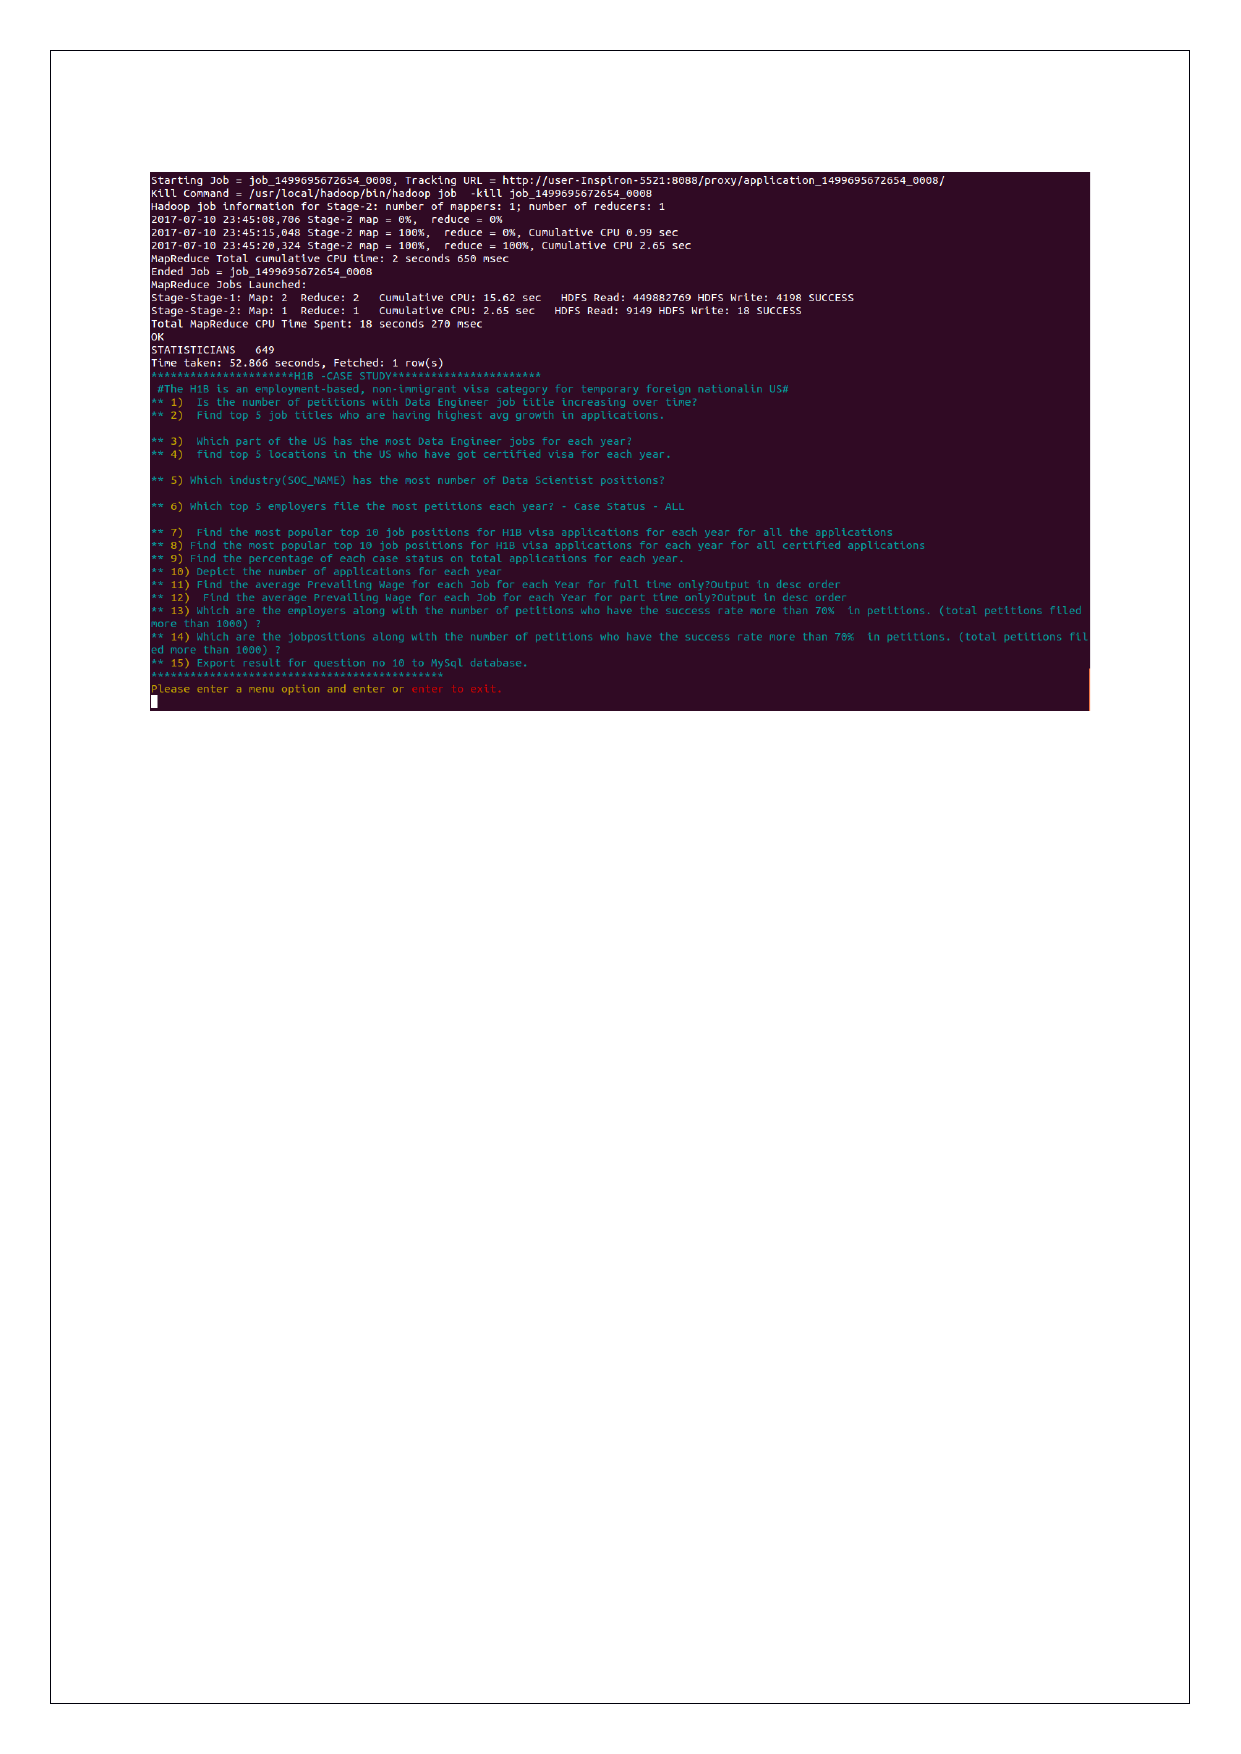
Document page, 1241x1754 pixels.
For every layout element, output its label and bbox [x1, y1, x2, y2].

picture [150, 172, 1091, 711]
